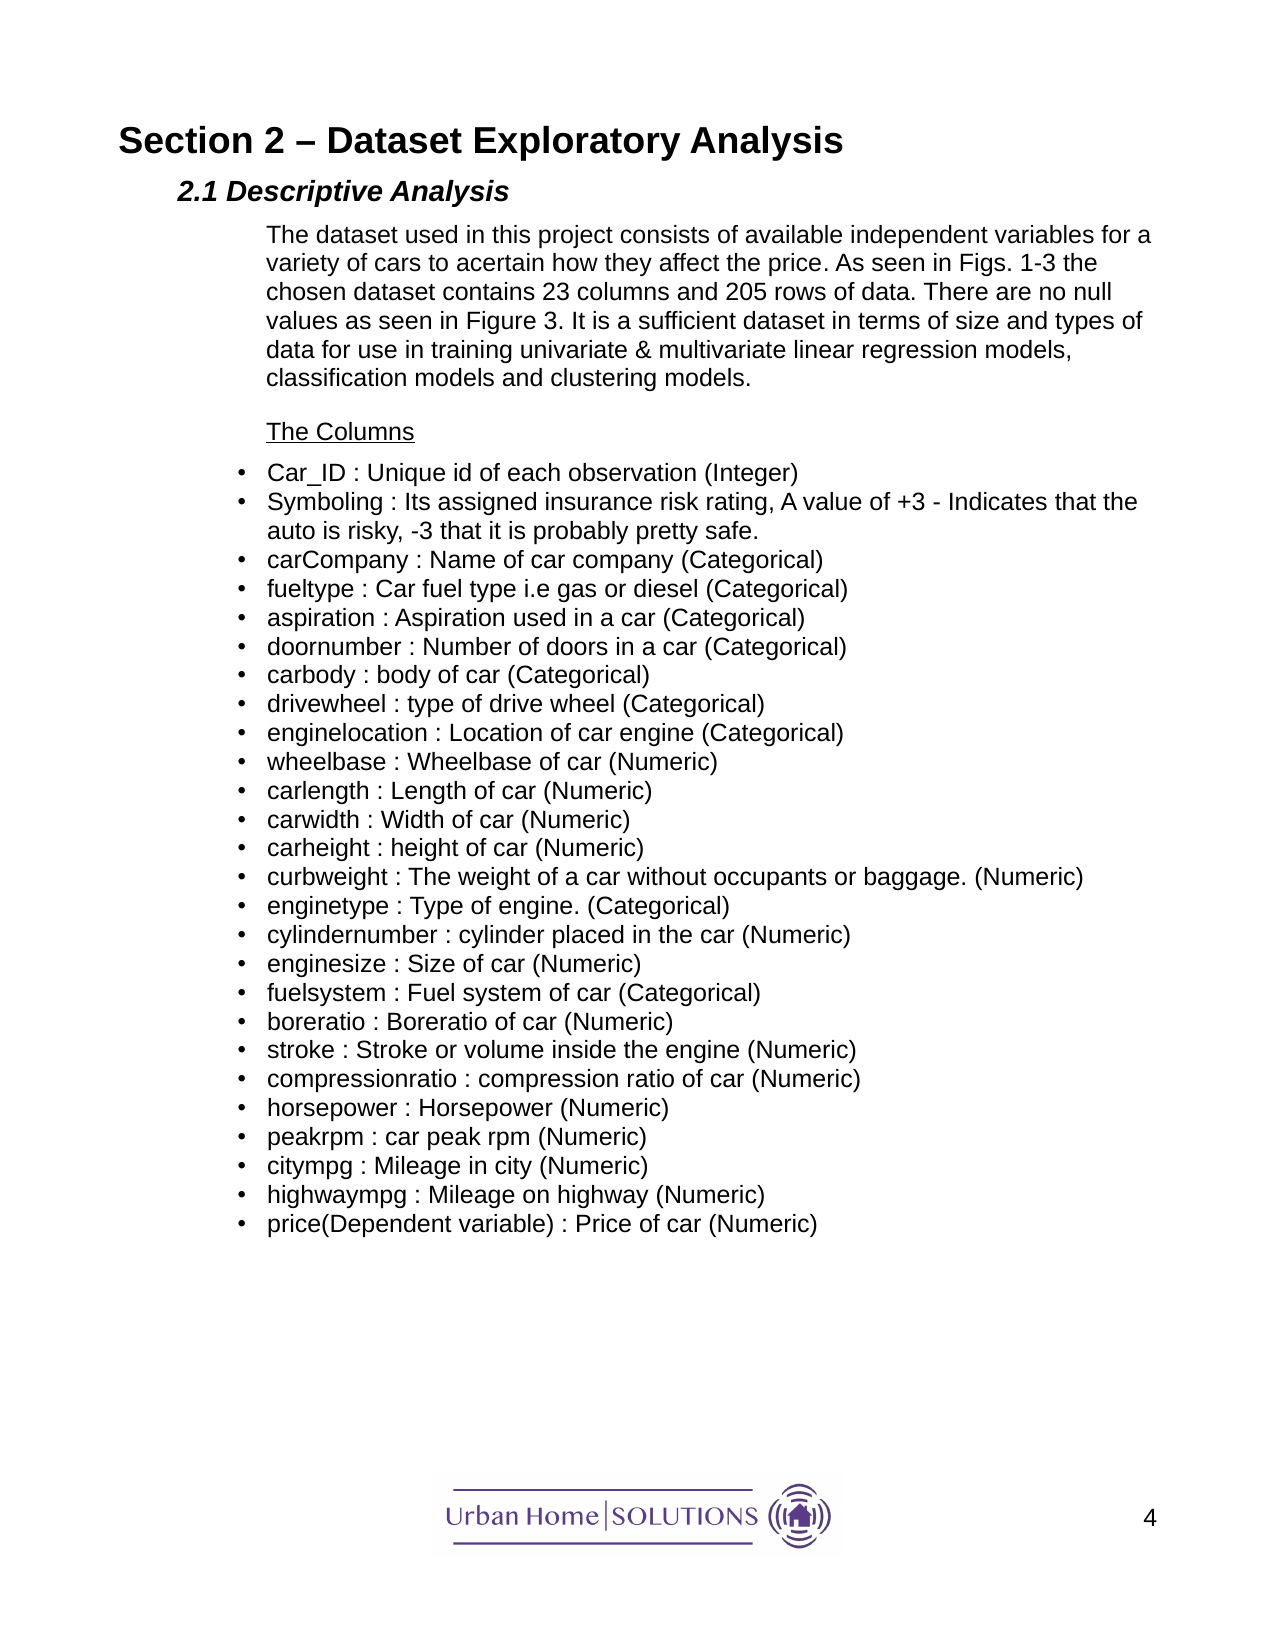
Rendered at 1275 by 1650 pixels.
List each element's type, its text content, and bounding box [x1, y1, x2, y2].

list enginesize : Size of car (Numeric) [237, 949, 1157, 978]
subtitle Section 2 – Dataset Exploratory Analysis [118, 118, 1157, 161]
list carbody : body of car (Categorical) [237, 660, 1157, 689]
list compressionratio : compression ratio of car (Numeric) [237, 1064, 1157, 1093]
list peakrpm : car peak rpm (Numeric) [237, 1122, 1157, 1151]
list fuelsystem : Fuel system of car (Categorical) [237, 978, 1157, 1007]
picture [432, 1474, 844, 1557]
list carCompany : Name of car company (Categorical) [237, 545, 1157, 574]
list citympg : Mileage in city (Numeric) [237, 1151, 1157, 1180]
list stroke : Stroke or volume inside the engine (Numeric) [237, 1035, 1157, 1064]
list horsepower : Horsepower (Numeric) [237, 1093, 1157, 1122]
list carlength : Length of car (Numeric) [237, 776, 1157, 804]
list drivewheel : type of drive wheel (Categorical) [237, 689, 1157, 718]
list carwidth : Width of car (Numeric) [237, 804, 1157, 833]
list Symboling : Its assigned insurance risk rating, A value of +3 - Indicates that the auto is risky, -3 that it is probably pretty safe. [237, 487, 1157, 545]
text The dataset used in this project consists of available independent variables for a variety of cars to acertain how they affect the price. As seen in Figs. 1-3 the chosen dataset contains 23 columns and 205 rows of data. There are no null values as seen in Figure 3. It is a sufficient dataset in terms of size and types of data for use in training univariate & multivariate linear regression models, classification models and clustering models. [266, 220, 1157, 392]
subtitle The Columns [266, 417, 1157, 446]
list doornumber : Number of doors in a car (Categorical) [237, 631, 1157, 660]
list highwaympg : Mileage on highway (Numeric) [237, 1180, 1157, 1208]
list boreratio : Boreratio of car (Numeric) [237, 1007, 1157, 1035]
list cylindernumber : cylinder placed in the car (Numeric) [237, 920, 1157, 949]
list curbweight : The weight of a car without occupants or baggage. (Numeric) [237, 862, 1157, 891]
subtitle 2.1 Descriptive Analysis [177, 174, 1157, 207]
list carheight : height of car (Numeric) [237, 833, 1157, 862]
list enginetype : Type of engine. (Categorical) [237, 891, 1157, 920]
list fueltype : Car fuel type i.e gas or diesel (Categorical) [237, 574, 1157, 603]
list Car_ID : Unique id of each observation (Integer) [237, 458, 1157, 487]
list price(Dependent variable) : Price of car (Numeric) [237, 1208, 1157, 1237]
list wheelbase : Wheelbase of car (Numeric) [237, 747, 1157, 776]
list enginelocation : Location of car engine (Categorical) [237, 718, 1157, 747]
list aspiration : Aspiration used in a car (Categorical) [237, 603, 1157, 631]
